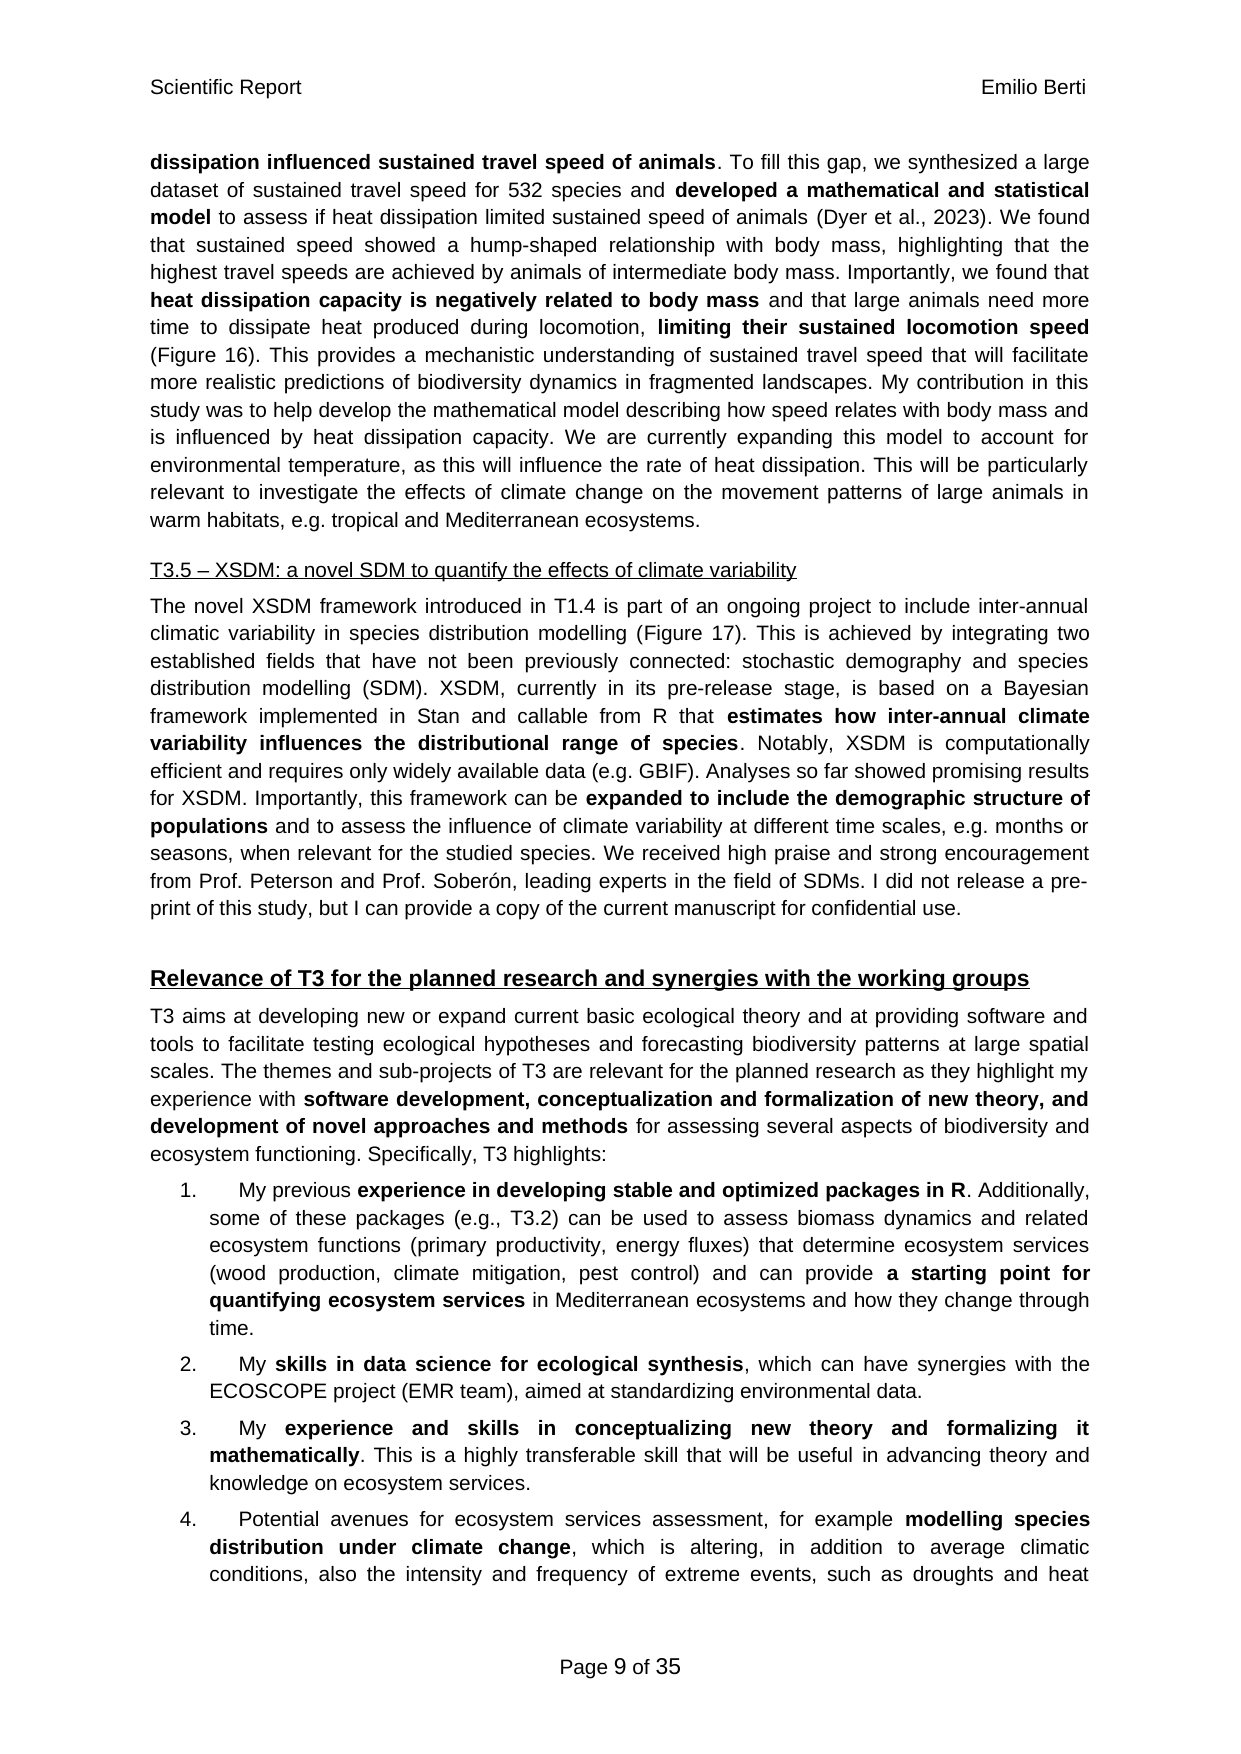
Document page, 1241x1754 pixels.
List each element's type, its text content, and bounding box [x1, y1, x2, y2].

subtitle T3.5 – XSDM: a novel SDM to quantify the effects of climate variability [150, 557, 1090, 581]
text dissipation influenced sustained travel speed of animals. To fill this gap, we synthesized a large dataset of sustained travel speed for 532 species and developed a mathematical and statistical model to assess if heat dissipation limited sustained speed of animals (Dyer et al., 2023). We found that sustained speed showed a hump-shaped relationship with body mass, highlighting that the highest travel speeds are achieved by animals of intermediate body mass. Importantly, we found that heat dissipation capacity is negatively related to body mass and that large animals need more time to dissipate heat produced during locomotion, limiting their sustained locomotion speed (Figure 16). This provides a mechanistic understanding of sustained travel speed that will facilitate more realistic predictions of biodiversity dynamics in fragmented landscapes. My contribution in this study was to help develop the mathematical model describing how speed relates with body mass and is influenced by heat dissipation capacity. We are currently expanding this model to account for environmental temperature, as this will influence the rate of heat dissipation. This will be particularly relevant to investigate the effects of climate change on the movement patterns of large animals in warm habitats, e.g. tropical and Mediterranean ecosystems. [150, 150, 1090, 531]
list My skills in data science for ecological synthesis, which can have synergies with the ECOSCOPE project (EMR team), aimed at standardizing environmental data. [179, 1352, 1090, 1403]
subtitle Relevance of T3 for the planned research and synergies with the working groups [150, 965, 1090, 991]
list Potential avenues for ecosystem services assessment, for example modelling species distribution under climate change, which is altering, in addition to average climatic conditions, also the intensity and frequency of extreme events, such as droughts and heat [179, 1507, 1090, 1586]
text T3 aims at developing new or expand current basic ecological theory and at providing software and tools to facilitate testing ecological hypotheses and forecasting biodiversity patterns at large spatial scales. The themes and sub-projects of T3 are relevant for the planned research as they highlight my experience with software development, conceptualization and formalization of new theory, and development of novel approaches and methods for assessing several aspects of biodiversity and ecosystem functioning. Specifically, T3 highlights: [150, 1004, 1090, 1165]
list My experience and skills in conceptualizing new theory and formalizing it mathematically. This is a highly transferable skill that will be useful in advancing theory and knowledge on ecosystem services. [179, 1416, 1090, 1495]
text The novel XSDM framework introduced in T1.4 is part of an ongoing project to include inter-annual climatic variability in species distribution modelling (Figure 17). This is achieved by integrating two established fields that have not been previously connected: stochastic demography and species distribution modelling (SDM). XSDM, currently in its pre-release stage, is based on a Bayesian framework implemented in Stan and callable from R that estimates how inter-annual climate variability influences the distributional range of species. Notably, XSDM is computationally efficient and requires only widely available data (e.g. GBIF). Analyses so far showed promising results for XSDM. Importantly, this framework can be expanded to include the demographic structure of populations and to assess the influence of climate variability at different time scales, e.g. months or seasons, when relevant for the studied species. We received high praise and strong encouragement from Prof. Peterson and Prof. Soberón, leading experts in the field of SDMs. I did not release a pre-print of this study, but I can provide a copy of the current manuscript for confidential use. [150, 593, 1090, 920]
list My previous experience in developing stable and optimized packages in R. Additionally, some of these packages (e.g., T3.2) can be used to assess biomass dynamics and related ecosystem functions (primary productivity, energy fluxes) that determine ecosystem services (wood production, climate mitigation, pest control) and can provide a starting point for quantifying ecosystem services in Mediterranean ecosystems and how they change through time. [179, 1178, 1090, 1339]
